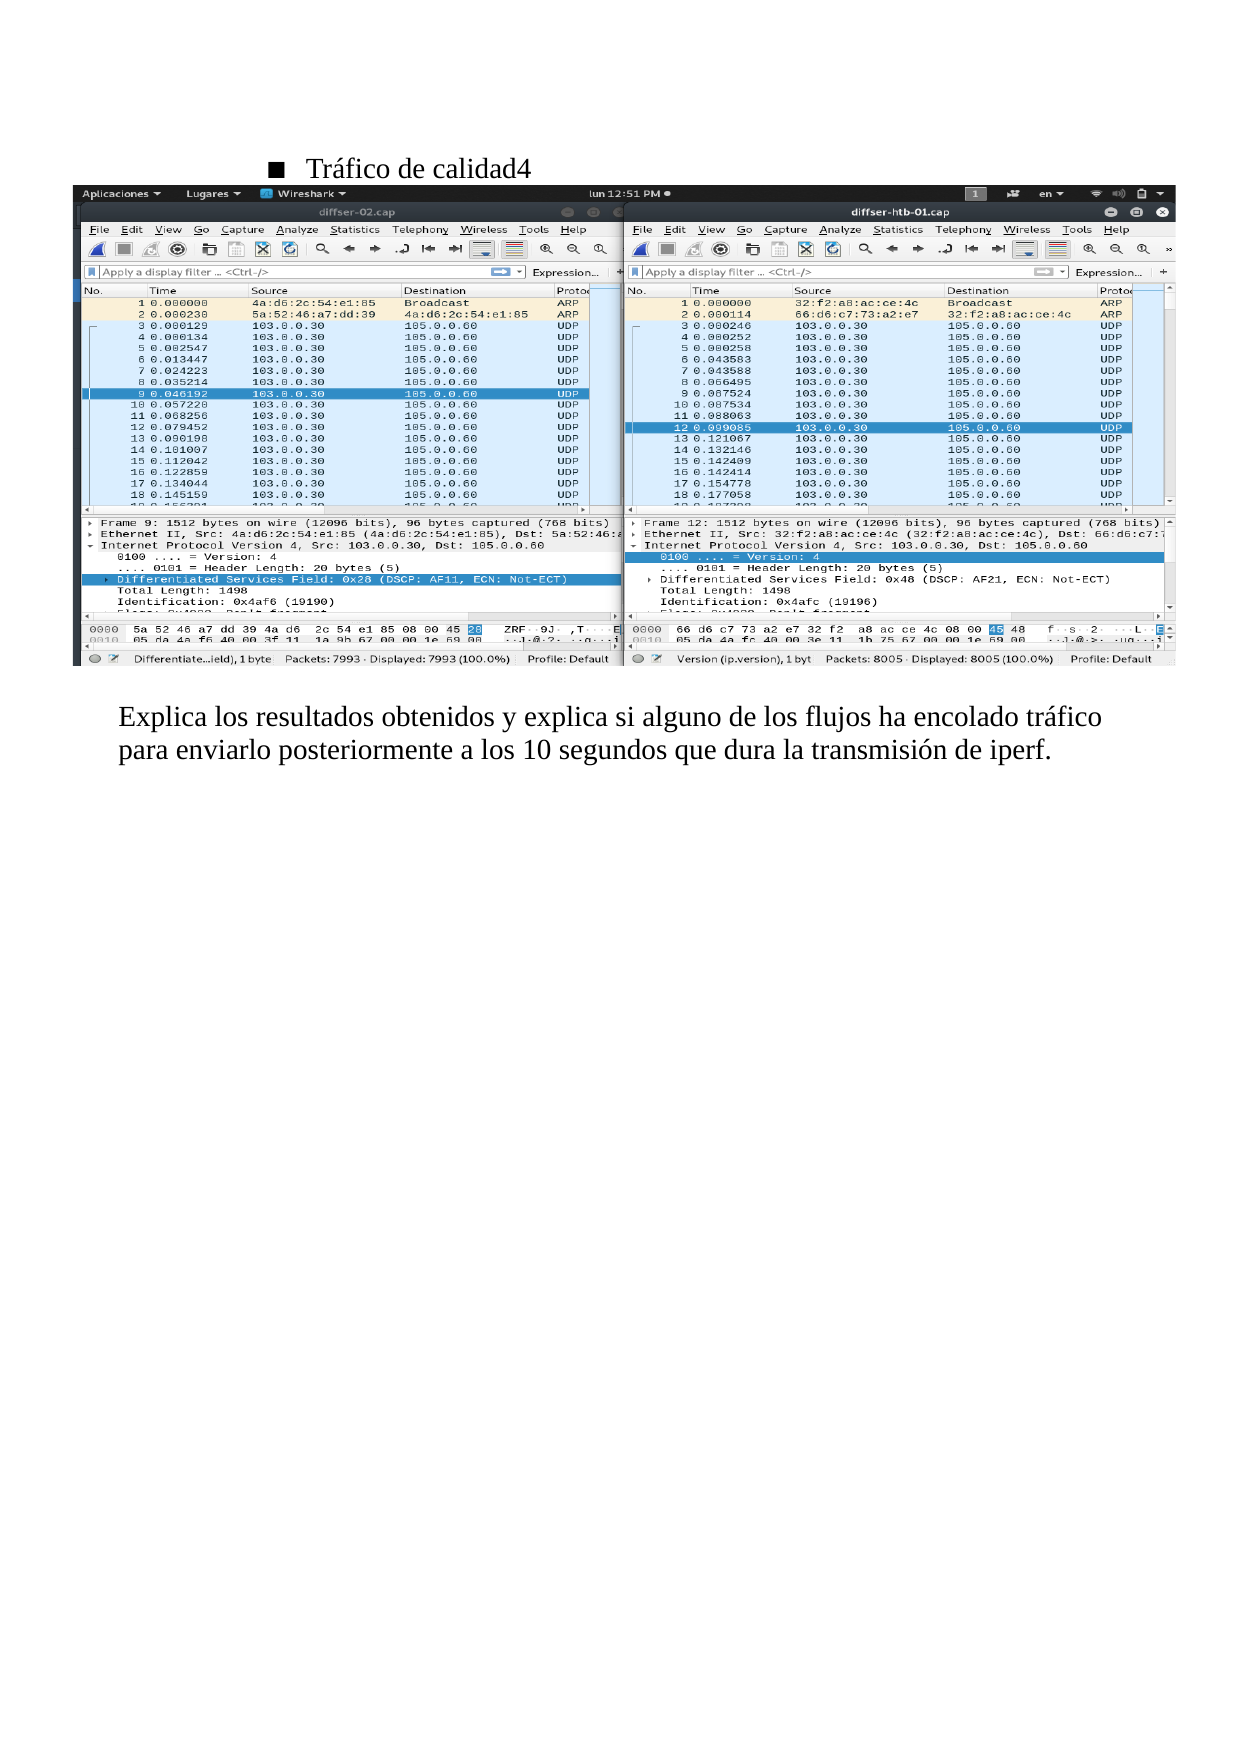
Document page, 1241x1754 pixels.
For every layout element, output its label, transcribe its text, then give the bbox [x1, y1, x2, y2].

list Tráfico de calidad4 [268, 152, 1122, 185]
text Explica los resultados obtenidos y explica si alguno de los flujos ha encolado tráfico para enviarlo posteriormente a los 10 segundos que dura la transmisión de iperf. [118, 699, 1122, 766]
picture [72, 185, 1176, 666]
